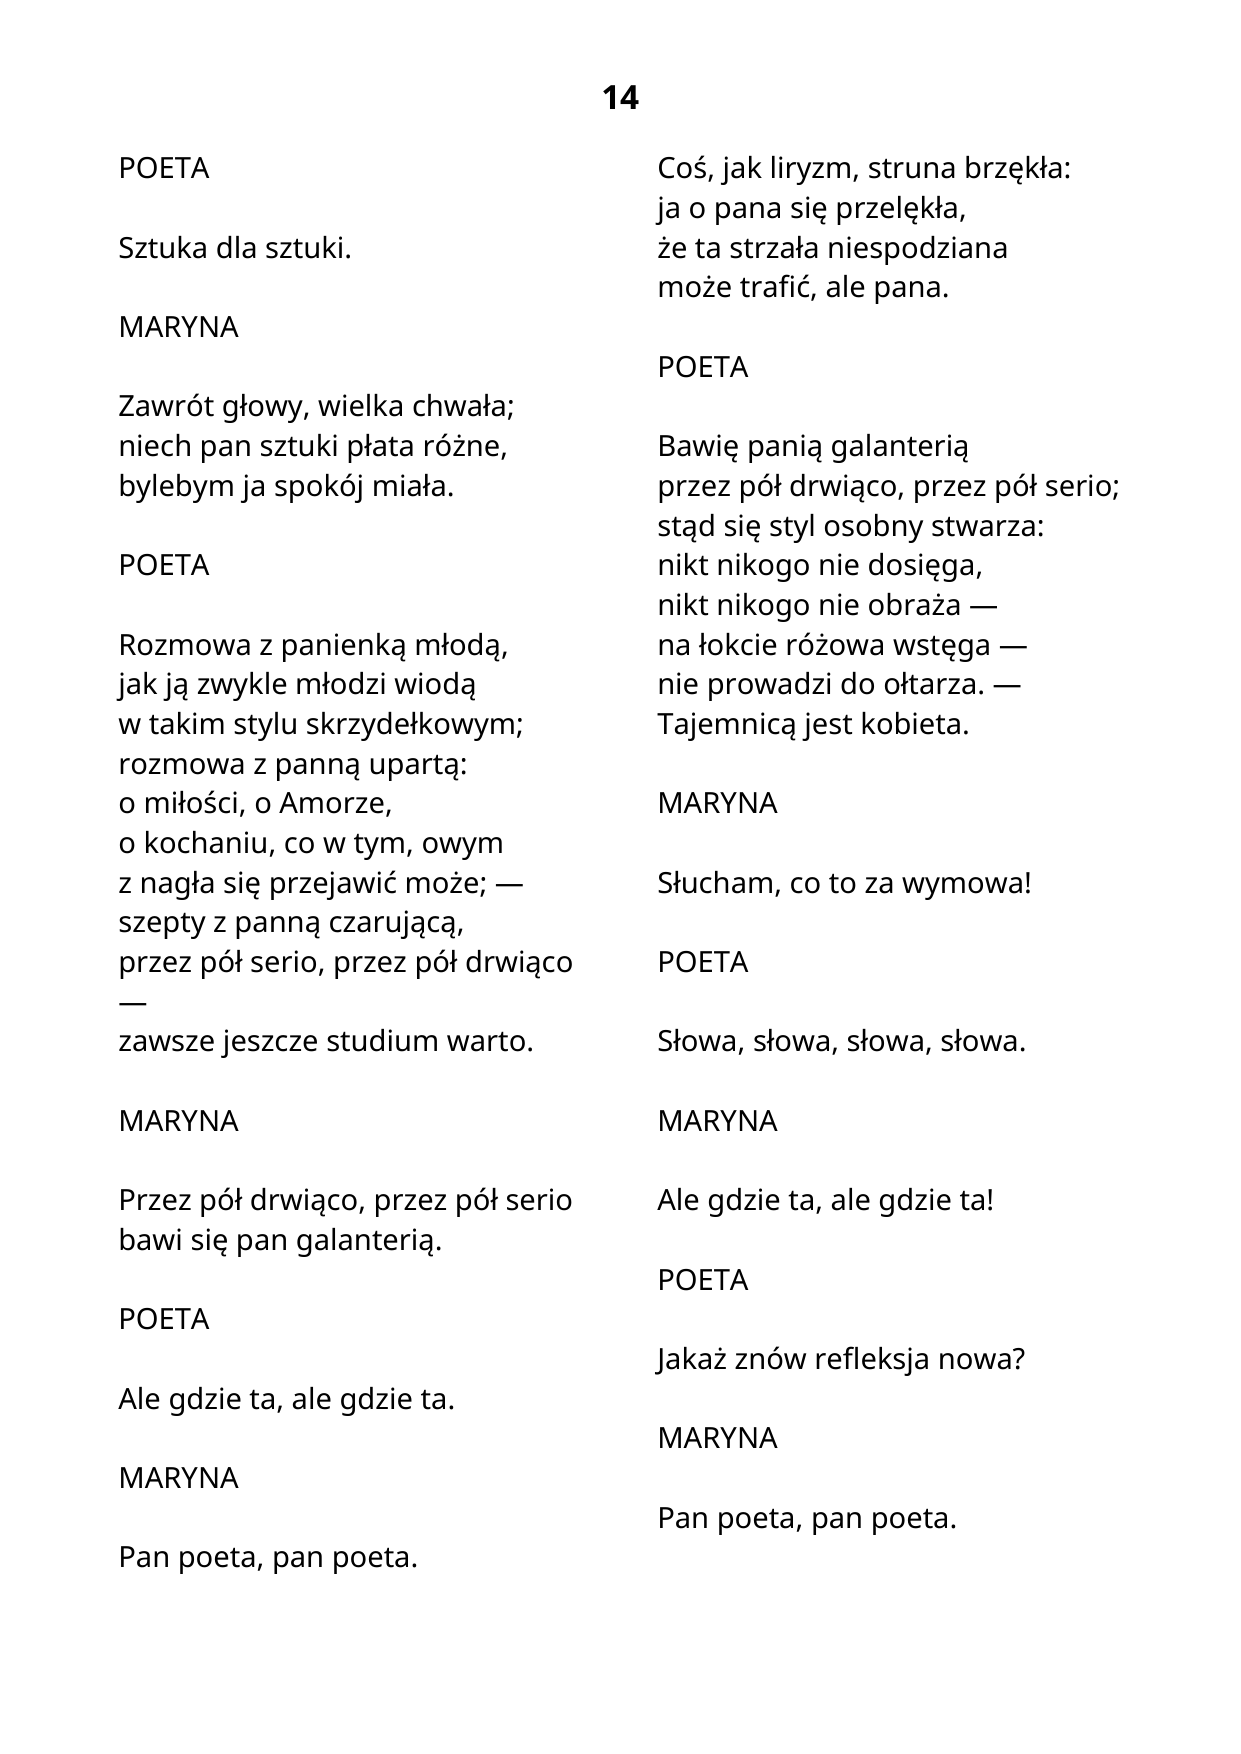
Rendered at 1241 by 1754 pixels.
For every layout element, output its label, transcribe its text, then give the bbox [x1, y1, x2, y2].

text MARYNA [118, 1100, 583, 1140]
text o kochaniu, co w tym, owym [118, 822, 583, 862]
text Rozmowa z panienką młodą, [118, 624, 583, 663]
text szepty z panną czarującą, [118, 902, 583, 941]
text bylebym ja spokój miała. [118, 465, 583, 505]
text o miłości, o Amorze, [118, 783, 583, 822]
text stąd się styl osobny stwarza: [657, 505, 1122, 544]
text POETA [118, 1298, 583, 1338]
text że ta strzała niespodziana [657, 227, 1122, 267]
text Ale gdzie ta, ale gdzie ta. [118, 1378, 583, 1418]
text Ale gdzie ta, ale gdzie ta! [657, 1179, 1122, 1219]
text nie prowadzi do ołtarza. — [657, 663, 1122, 703]
text Zawrót głowy, wielka chwała; [118, 386, 583, 425]
text rozmowa z panną upartą: [118, 743, 583, 783]
text MARYNA [118, 1457, 583, 1497]
text niech pan sztuki płata różne, [118, 425, 583, 465]
text może trafić, ale pana. [657, 267, 1122, 306]
text bawi się pan galanterią. [118, 1219, 583, 1259]
text Przez pół drwiąco, przez pół serio [118, 1179, 583, 1219]
text MARYNA [118, 306, 583, 346]
text Tajemnicą jest kobieta. [657, 703, 1122, 743]
text Słucham, co to za wymowa! [657, 862, 1122, 902]
text z nagła się przejawić może; — [118, 862, 583, 902]
text MARYNA [657, 1418, 1122, 1457]
text zawsze jeszcze studium warto. [118, 1021, 583, 1060]
text Pan poeta, pan poeta. [118, 1537, 583, 1576]
text przez pół serio, przez pół drwiąco — [118, 941, 583, 1021]
text MARYNA [657, 783, 1122, 822]
text POETA [657, 346, 1122, 386]
text Jakaż znów refleksja nowa? [657, 1338, 1122, 1378]
text POETA [657, 941, 1122, 981]
text Pan poeta, pan poeta. [657, 1497, 1122, 1537]
text Bawię panią galanterią [657, 425, 1122, 465]
text jak ją zwykle młodzi wiodą [118, 663, 583, 703]
text ja o pana się przelękła, [657, 187, 1122, 227]
text MARYNA [657, 1100, 1122, 1140]
text nikt nikogo nie dosięga, [657, 544, 1122, 584]
text na łokcie różowa wstęga — [657, 624, 1122, 663]
text Słowa, słowa, słowa, słowa. [657, 1021, 1122, 1060]
text przez pół drwiąco, przez pół serio; [657, 465, 1122, 505]
text POETA [118, 148, 583, 187]
text POETA [118, 544, 583, 584]
text w takim stylu skrzydełkowym; [118, 703, 583, 743]
text nikt nikogo nie obraża — [657, 584, 1122, 624]
text POETA [657, 1259, 1122, 1298]
text Sztuka dla sztuki. [118, 227, 583, 267]
text Coś, jak liryzm, struna brzękła: [657, 148, 1122, 187]
